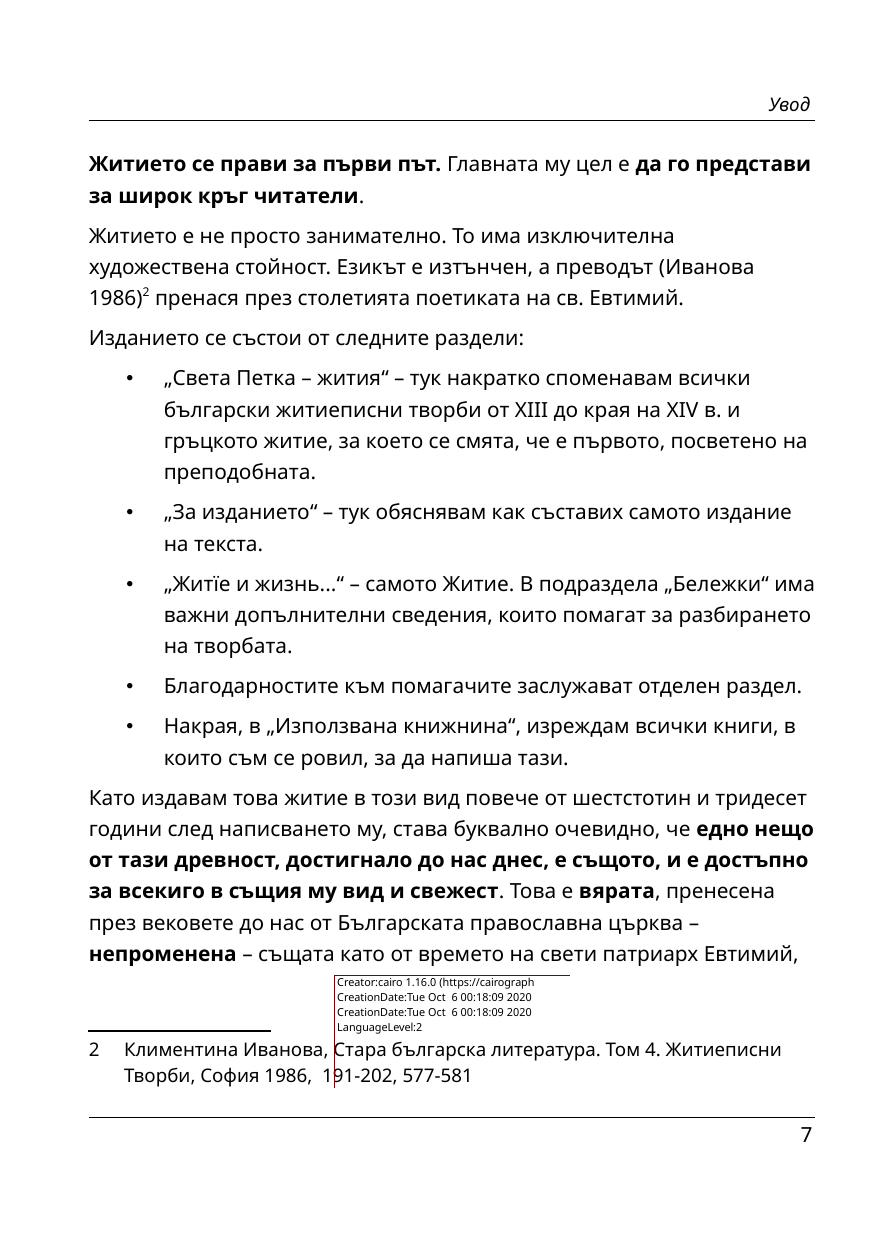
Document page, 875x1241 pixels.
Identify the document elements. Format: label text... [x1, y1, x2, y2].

list „За изданието“ – тук обяснявам как съставих самото издание на текста. [126, 497, 815, 557]
text Като издавам това житие в този вид повече от шестстотин и тридесет години след написването му, става буквално очевидно, че едно нещо от тази древност, достигнало до нас днес, е същото, и е достъпно за всекиго в същия му вид и свежест. Това е вярата, пренесена през вековете до нас от Българската православна църква – непроменена – същата като от времето на свети патриарх Евтимий, [88, 783, 815, 967]
text Климентина Иванова, Стара българска литература. Том 4. Житиеписни Творби, София 1986, 191-202, 577-581 [88, 1037, 334, 1088]
text Климентина Иванова, Стара българска литература. Том 4. Житиеписни Творби, София 1986, 191-202, 577-581 [335, 1037, 815, 1088]
list „Житїе и жизнь...“ – самото Житие. В подраздела „Бележки“ има важни допълнителни сведения, които помагат за разбирането на творбата. [126, 569, 815, 660]
text Изданието се състои от следните раздели: [88, 323, 815, 352]
list Накрая, в „Използвана книжнина“, изреждам всички книги, в които съм се ровил, за да напиша тази. [126, 711, 815, 771]
text Житието се прави за първи път. Главната му цел е да го представи за широк кръг читатели. [88, 149, 815, 209]
list „Света Петка – жития“ – тук накратко споменавам всички български житиеписни творби от XIII до края на XIV в. и гръцкото житие, за което се смята, че е първото, посветено на преподобната. [126, 363, 815, 486]
text Житието е не просто занимателно. То има изключителна художествена стойност. Езикът е изтънчен, а преводът (Иванова 1986) пренася през столетията поетиката на св. Евтимий. [88, 221, 815, 312]
list Благодарностите към помагачите заслужават отделен раздел. [126, 671, 815, 700]
